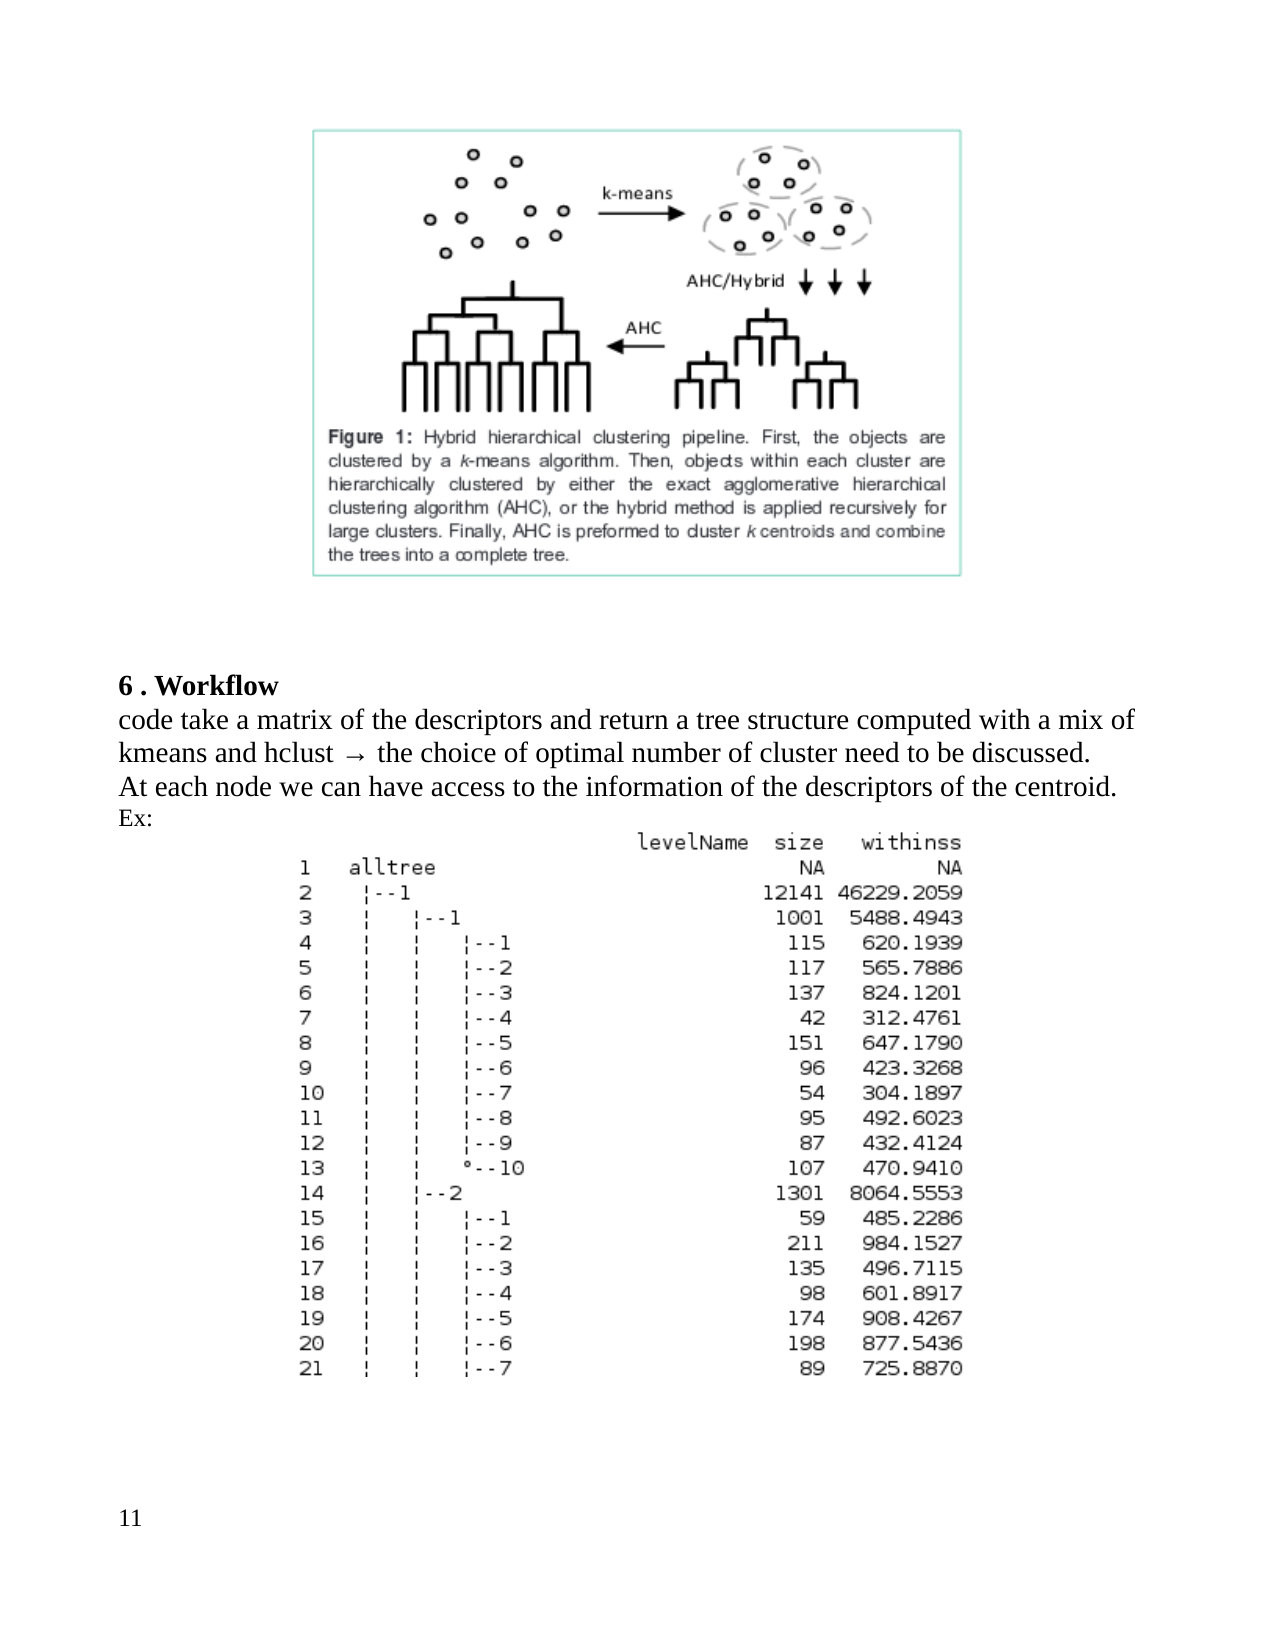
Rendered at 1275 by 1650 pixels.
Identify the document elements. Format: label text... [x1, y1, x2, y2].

picture [294, 831, 981, 1377]
picture [297, 118, 978, 583]
text At each node we can have access to the information of the descriptors of the centroid. [118, 769, 1157, 803]
text code take a matrix of the descriptors and return a tree structure computed with a mix of kmeans and hclust → the choice of optimal number of cluster need to be discussed. [118, 702, 1157, 769]
text 6 . Workflow [118, 668, 1157, 702]
text Ex: [118, 803, 1157, 831]
